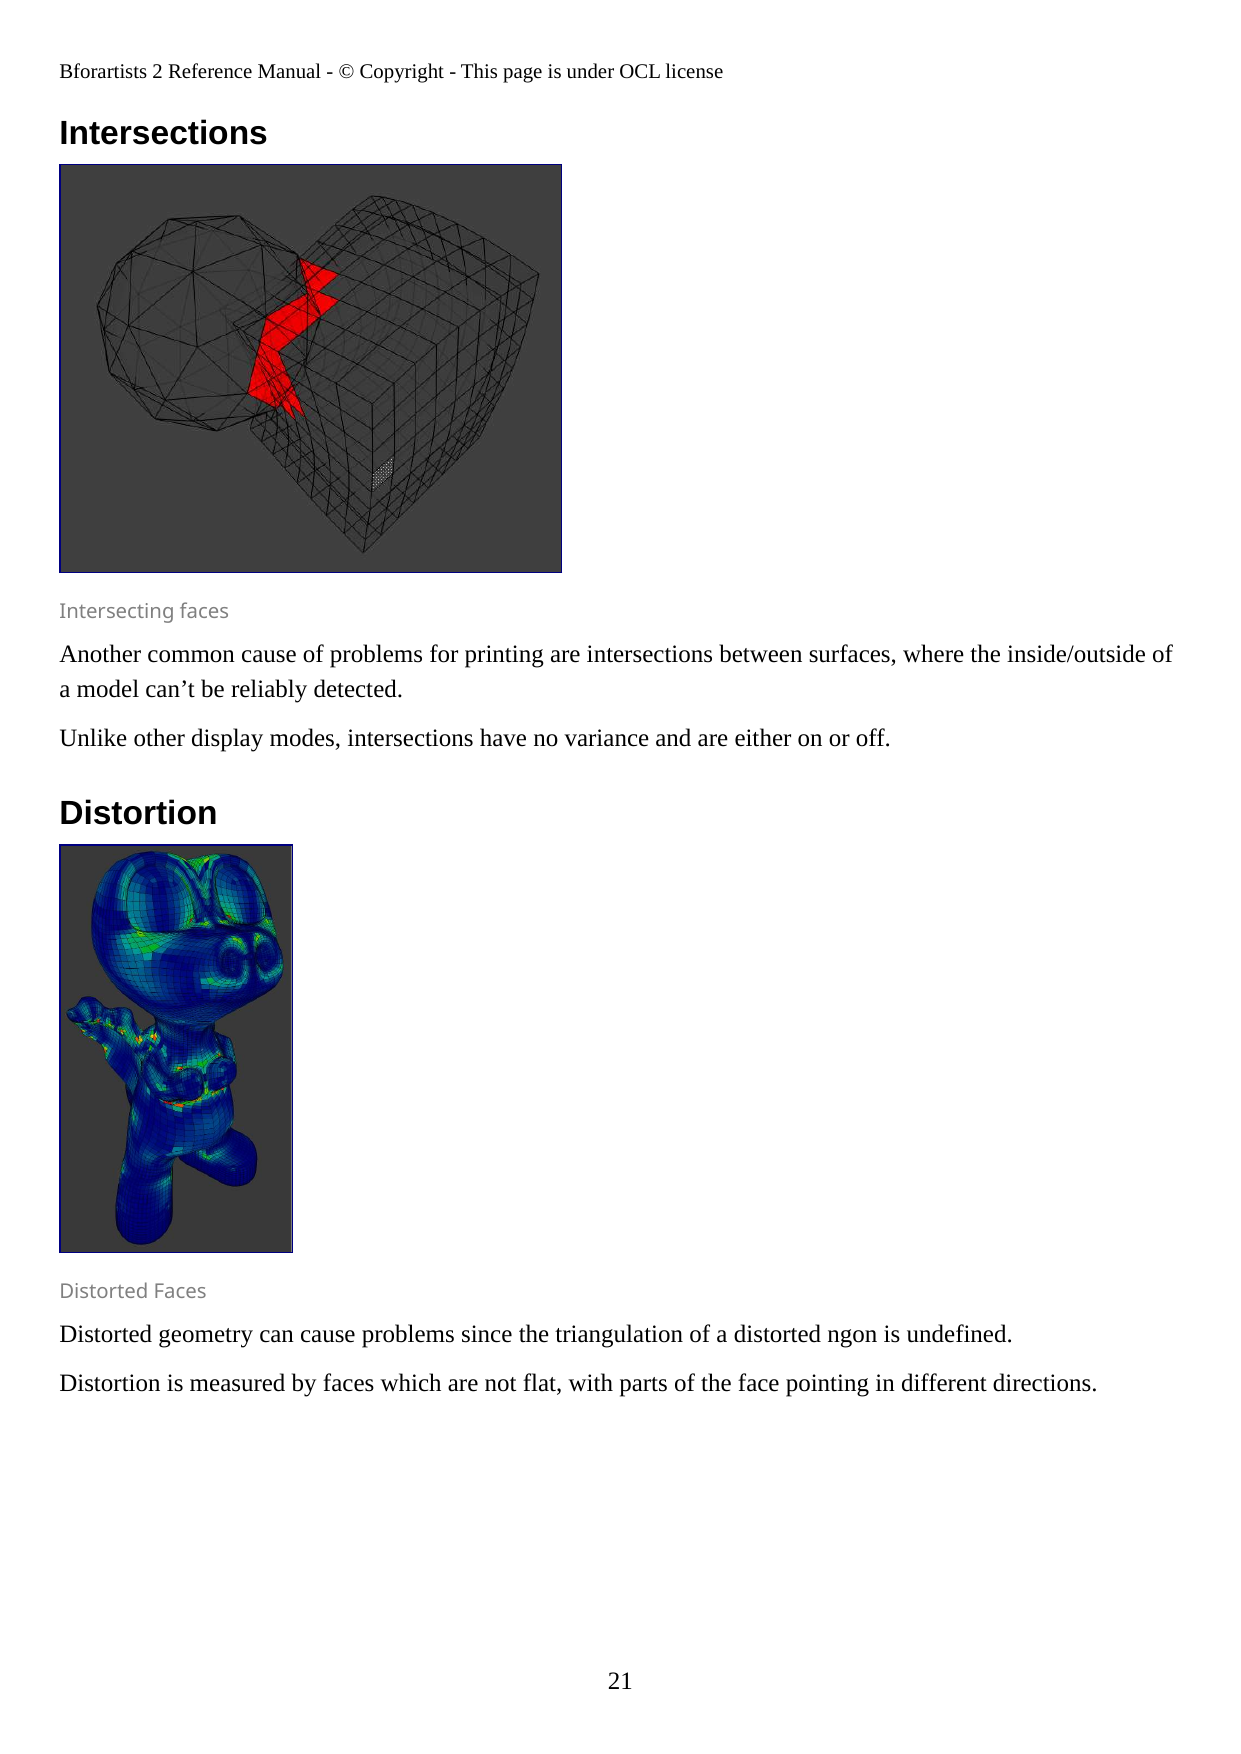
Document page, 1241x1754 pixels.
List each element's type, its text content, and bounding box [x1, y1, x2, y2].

picture [61, 846, 292, 1252]
subtitle Intersections [59, 113, 1181, 151]
text Distorted Faces [59, 1273, 1181, 1305]
text Another common cause of problems for printing are intersections between surfaces, where the inside/outside of a model can’t be reliably detected. [59, 639, 1181, 702]
text Distortion is measured by faces which are not flat, with parts of the face pointing in different directions. [59, 1368, 1181, 1397]
text Unlike other display modes, intersections have no variance and are either on or off. [59, 723, 1181, 752]
picture [61, 165, 561, 572]
subtitle Distortion [59, 793, 1181, 831]
text Distorted geometry can cause problems since the triangulation of a distorted ngon is undefined. [59, 1319, 1181, 1348]
text Intersecting faces [59, 593, 1181, 625]
